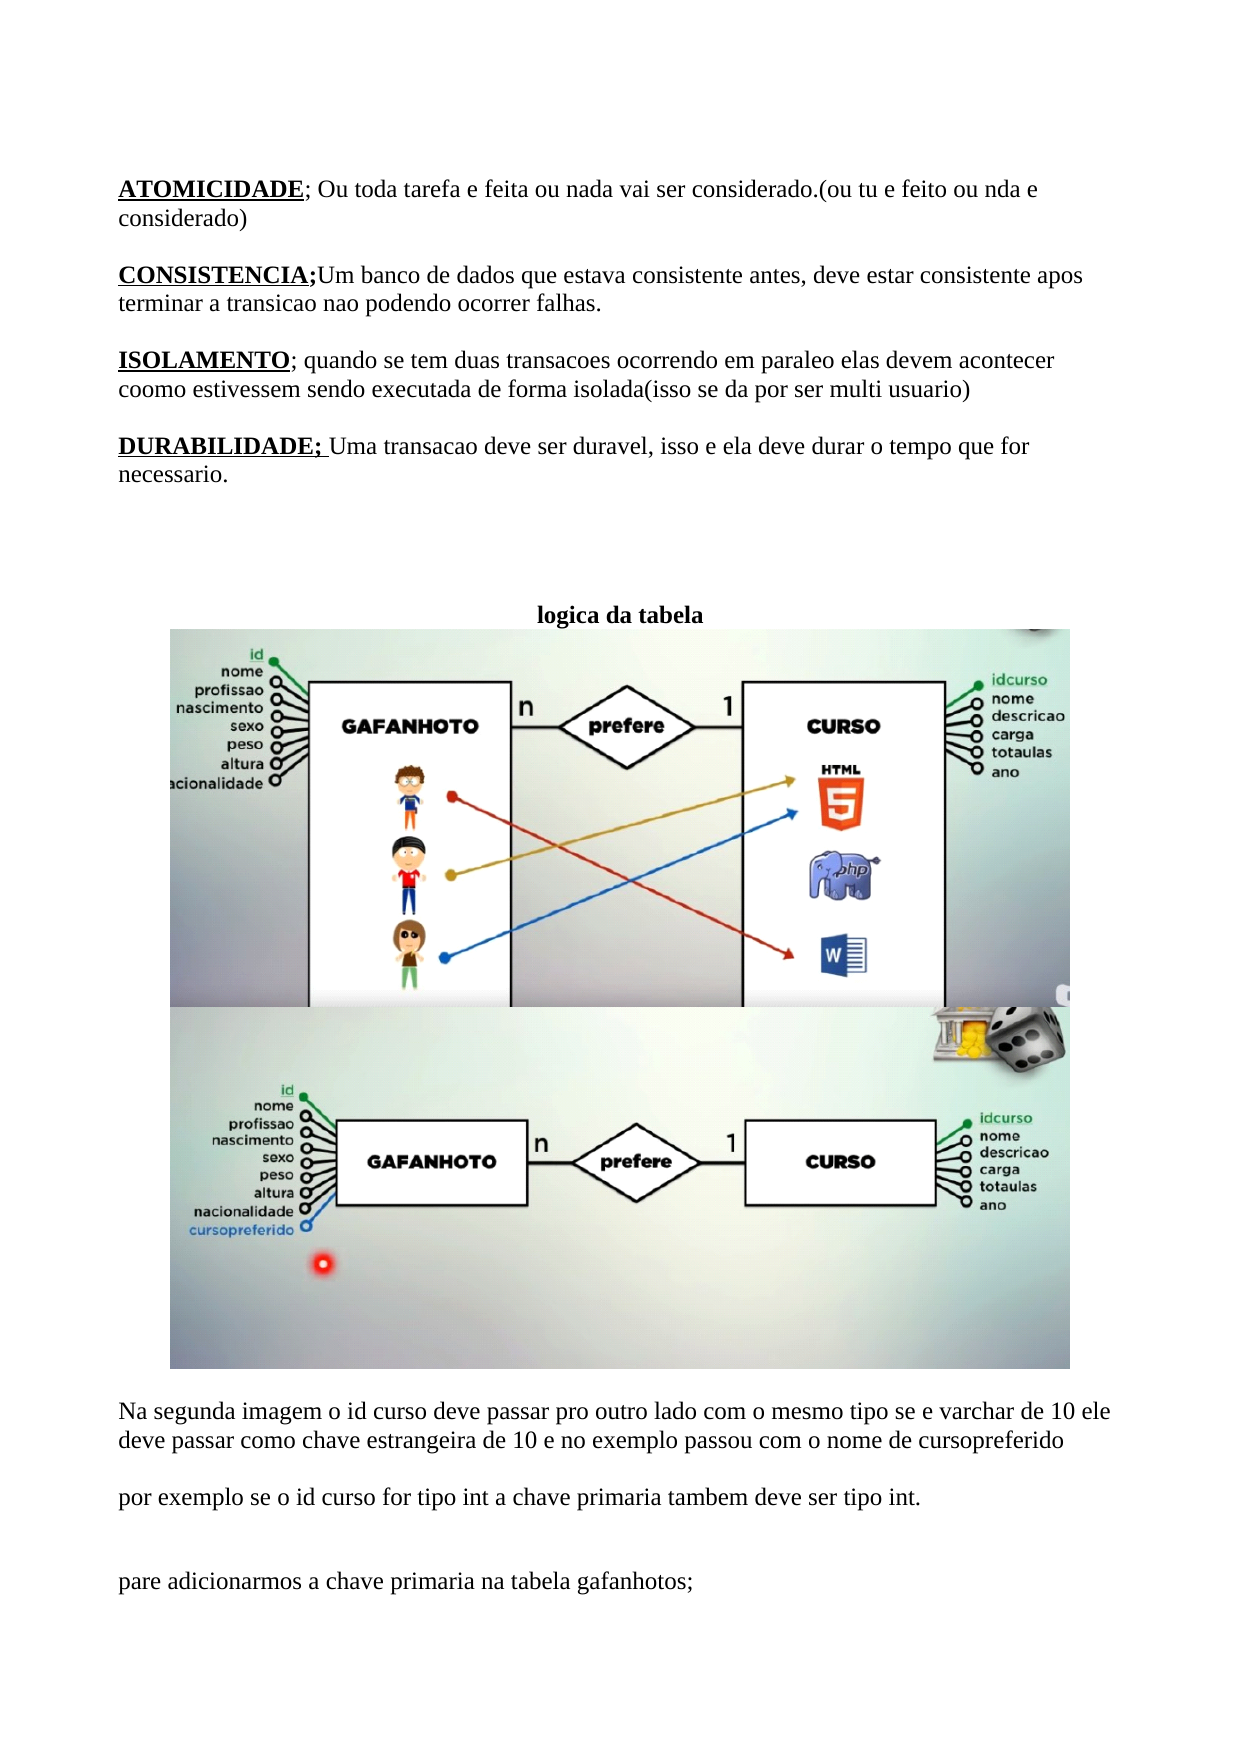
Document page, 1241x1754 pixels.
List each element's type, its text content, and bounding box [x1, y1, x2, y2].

text por exemplo se o id curso for tipo int a chave primaria tambem deve ser tipo int. [118, 1482, 1122, 1510]
text pare adicionarmos a chave primaria na tabela gafanhotos; [118, 1566, 1122, 1595]
text Na segunda imagem o id curso deve passar pro outro lado com o mesmo tipo se e varchar de 10 ele deve passar como chave estrangeira de 10 e no exemplo passou com o nome de cursopreferido [118, 1396, 1122, 1454]
text logica da tabela [118, 600, 1122, 629]
text DURABILIDADE; Uma transacao deve ser duravel, isso e ela deve durar o tempo que for necessario. [118, 431, 1122, 488]
text ISOLAMENTO; quando se tem duas transacoes ocorrendo em paraleo elas devem acontecer coomo estivessem sendo executada de forma isolada(isso se da por ser multi usuario) [118, 345, 1122, 403]
text CONSISTENCIA;Um banco de dados que estava consistente antes, deve estar consistente apos terminar a transicao nao podendo ocorrer falhas. [118, 260, 1122, 317]
text ATOMICIDADE; Ou toda tarefa e feita ou nada vai ser considerado.(ou tu e feito ou nda e considerado) [118, 174, 1122, 232]
